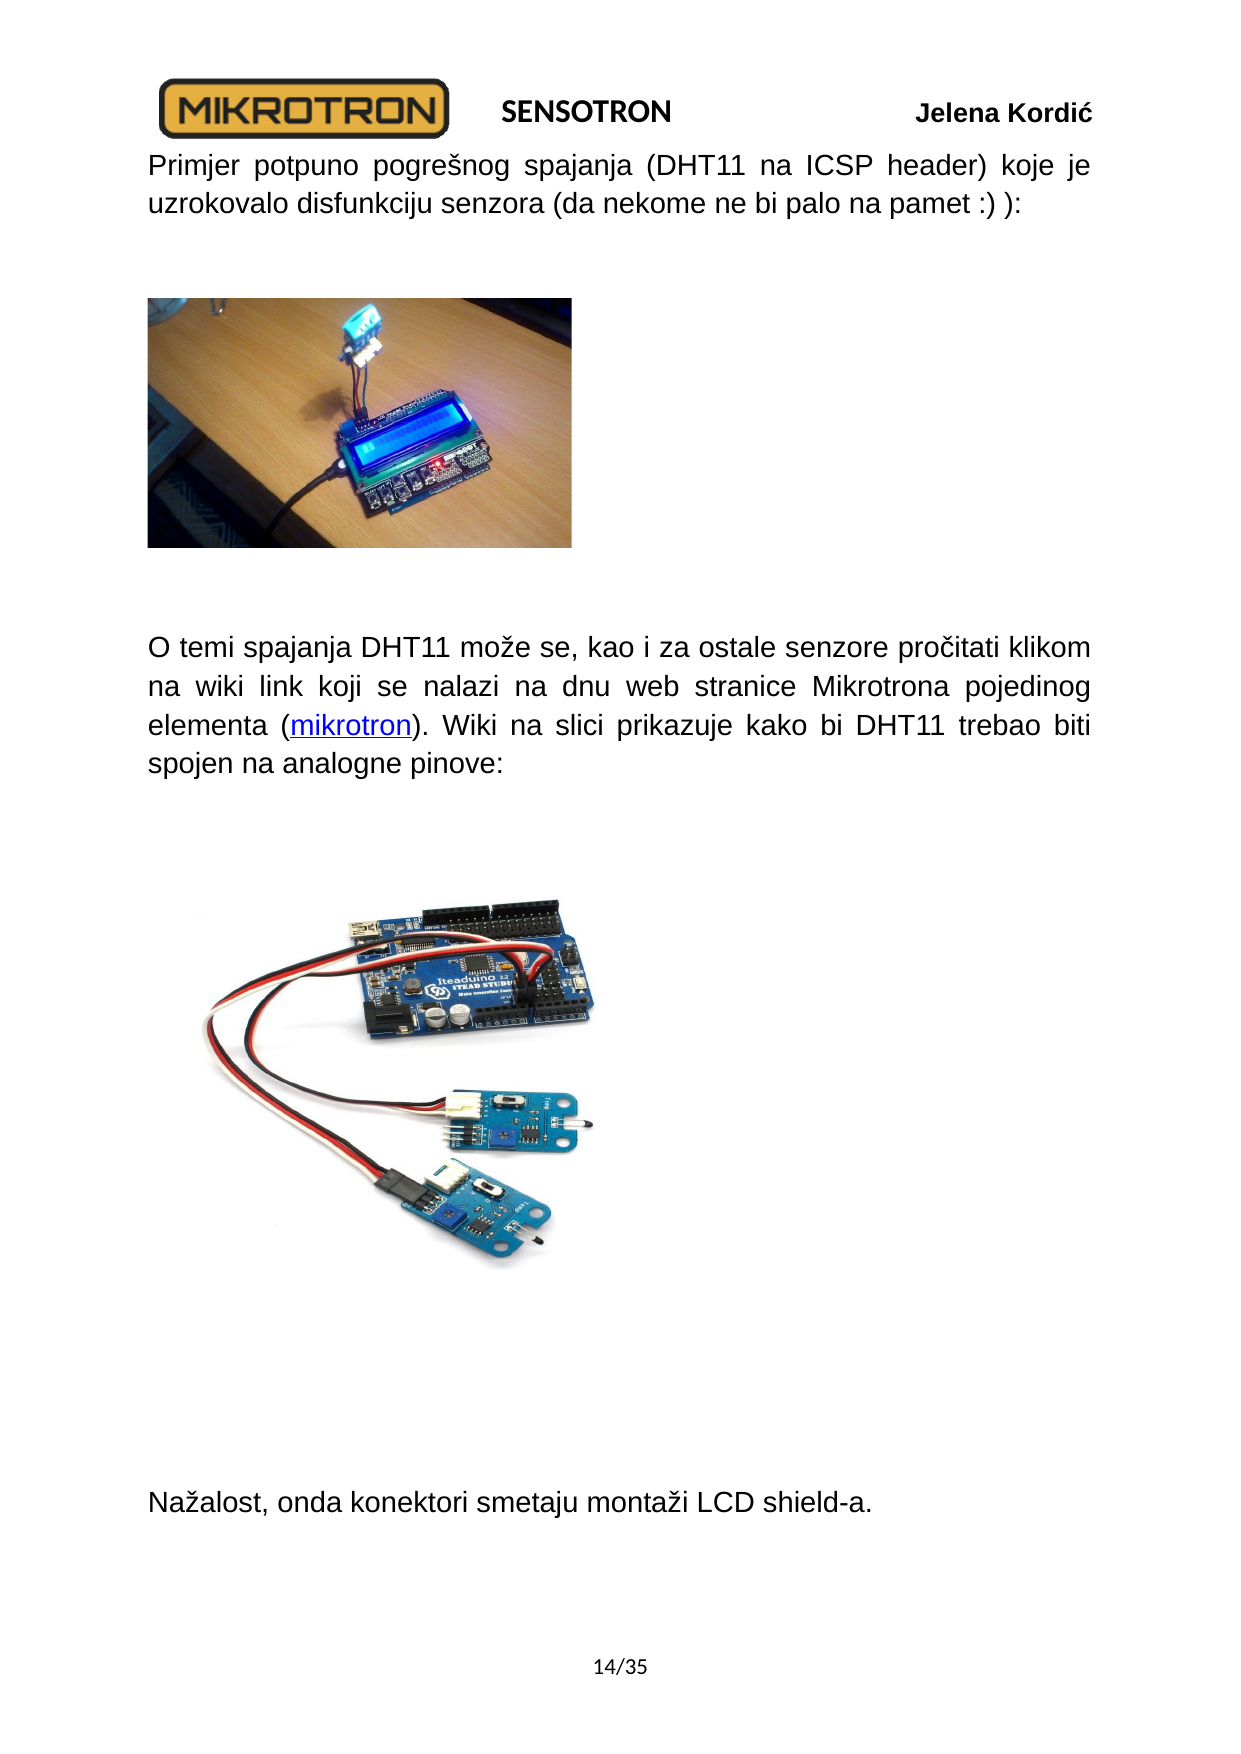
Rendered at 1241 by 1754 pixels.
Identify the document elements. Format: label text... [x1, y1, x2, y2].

picture [147, 298, 572, 548]
text Nažalost, onda konektori smetaju montaži LCD shield-a. [148, 1485, 1093, 1519]
list O temi spajanja DHT11 može se, kao i za ostale senzore pročitati klikom na wiki link koji se nalazi na dnu web stranice Mikrotrona pojedinog elementa (mikrotron). Wiki na slici prikazuje kako bi DHT11 trebao biti spojen na analogne pinove: [148, 630, 1093, 779]
picture [147, 869, 670, 1278]
text Primjer potpuno pogrešnog spajanja (DHT11 na ICSP header) koje je uzrokovalo disfunkciju senzora (da nekome ne bi palo na pamet :) ): [148, 148, 1093, 220]
